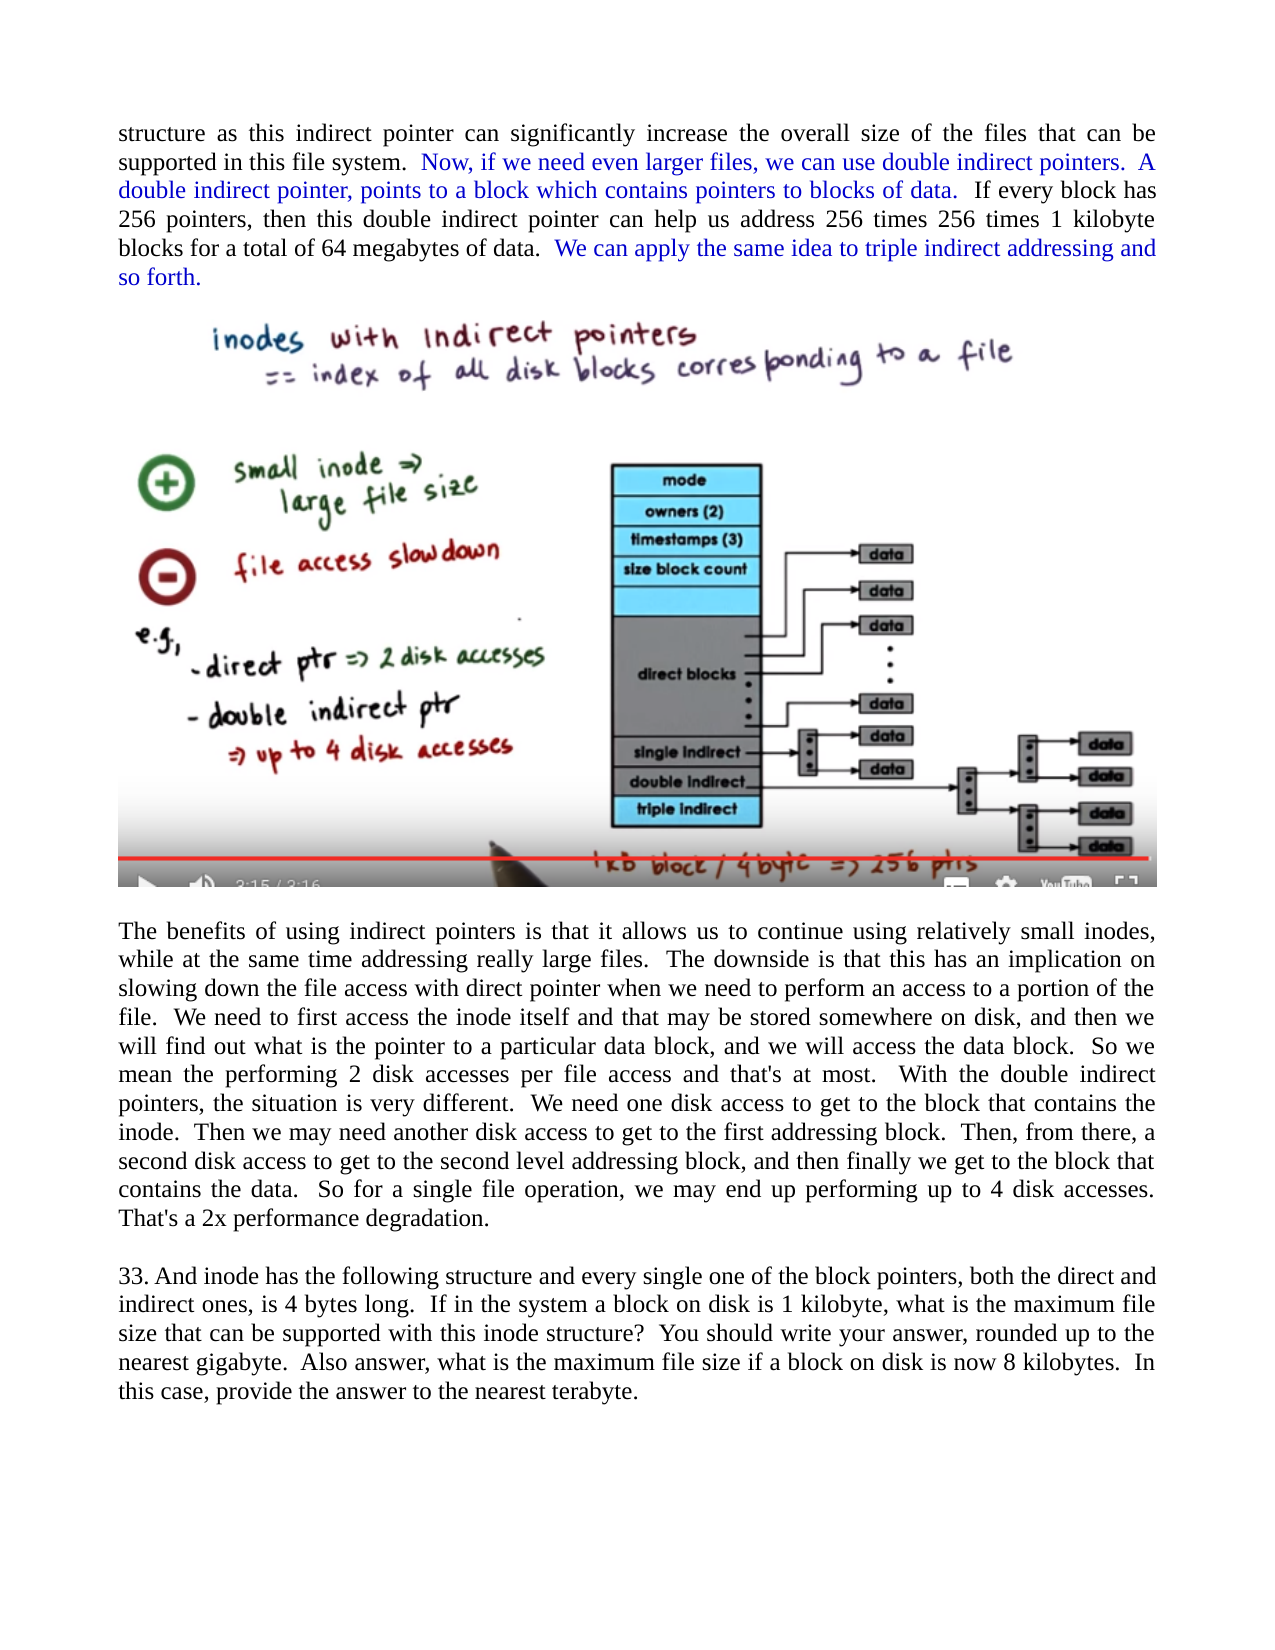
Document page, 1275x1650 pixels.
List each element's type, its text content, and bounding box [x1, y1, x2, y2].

picture [118, 319, 1157, 887]
text structure as this indirect pointer can significantly increase the overall size of the files that can be supported in this file system. Now, if we need even larger files, we can use double indirect pointers. A double indirect pointer, points to a block which contains pointers to blocks of data. If every block has 256 pointers, then this double indirect pointer can help us address 256 times 256 times 1 kilobyte blocks for a total of 64 megabytes of data. We can apply the same idea to triple indirect addressing and so forth. [118, 118, 1157, 291]
text The benefits of using indirect pointers is that it allows us to continue using relatively small inodes, while at the same time addressing really large files. The downside is that this has an implication on slowing down the file access with direct pointer when we need to perform an access to a portion of the file. We need to first access the inode itself and that may be stored somewhere on disk, and then we will find out what is the pointer to a particular data block, and we will access the data block. So we mean the performing 2 disk accesses per file access and that's at most. With the double indirect pointers, the situation is very different. We need one disk access to get to the block that contains the inode. Then we may need another disk access to get to the first addressing block. Then, from there, a second disk access to get to the second level addressing block, and then finally we get to the block that contains the data. So for a single file operation, we may end up performing up to 4 disk accesses. That's a 2x performance degradation. [118, 916, 1157, 1232]
text 33. And inode has the following structure and every single one of the block pointers, both the direct and indirect ones, is 4 bytes long. If in the system a block on disk is 1 kilobyte, what is the maximum file size that can be supported with this inode structure? You should write your answer, rounded up to the nearest gigabyte. Also answer, what is the maximum file size if a block on disk is now 8 kilobytes. In this case, provide the answer to the nearest terabyte. [118, 1261, 1157, 1404]
